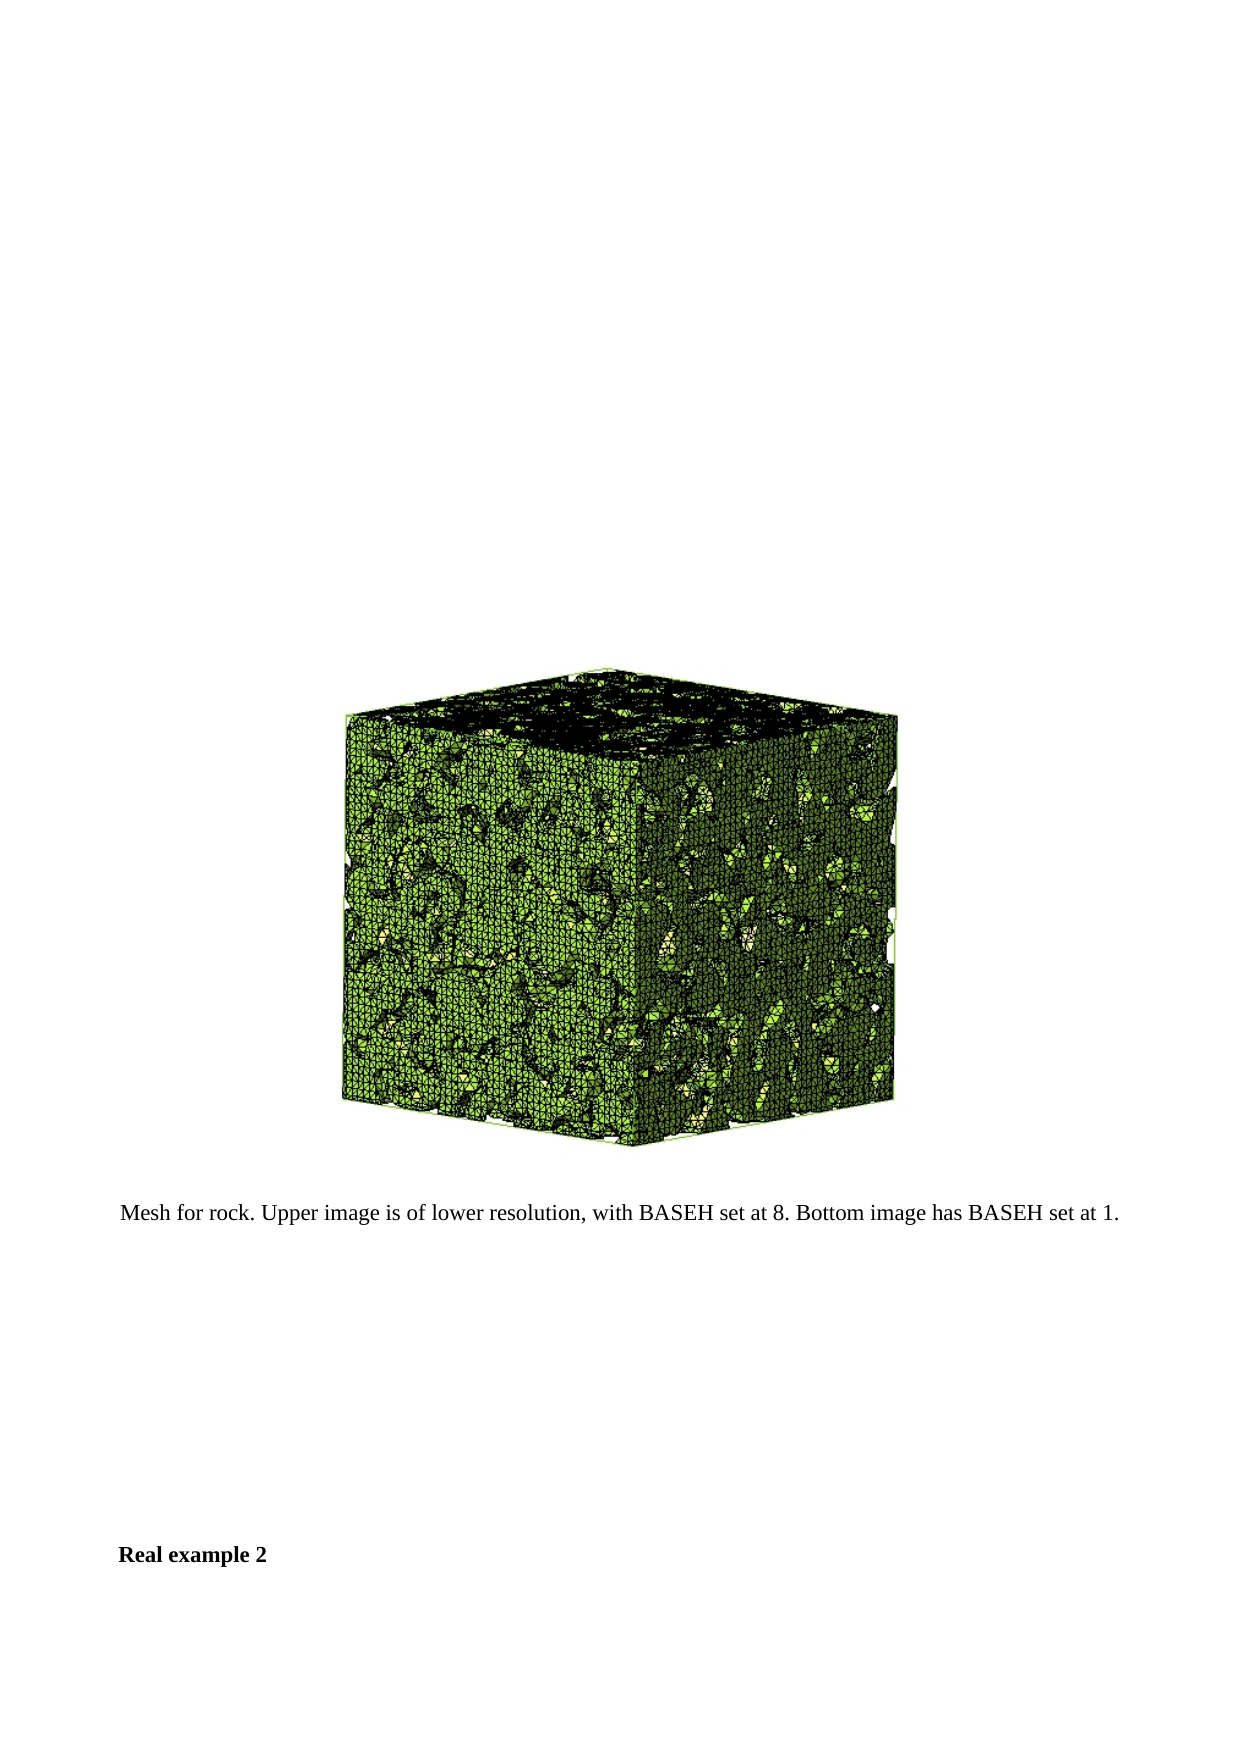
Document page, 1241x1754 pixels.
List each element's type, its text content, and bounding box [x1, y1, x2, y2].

text Mesh for rock. Upper image is of lower resolution, with BASEH set at 8. Bottom image has BASEH set at 1. [118, 1199, 1122, 1225]
picture [303, 589, 937, 1159]
text Real example 2 [118, 1541, 1122, 1568]
